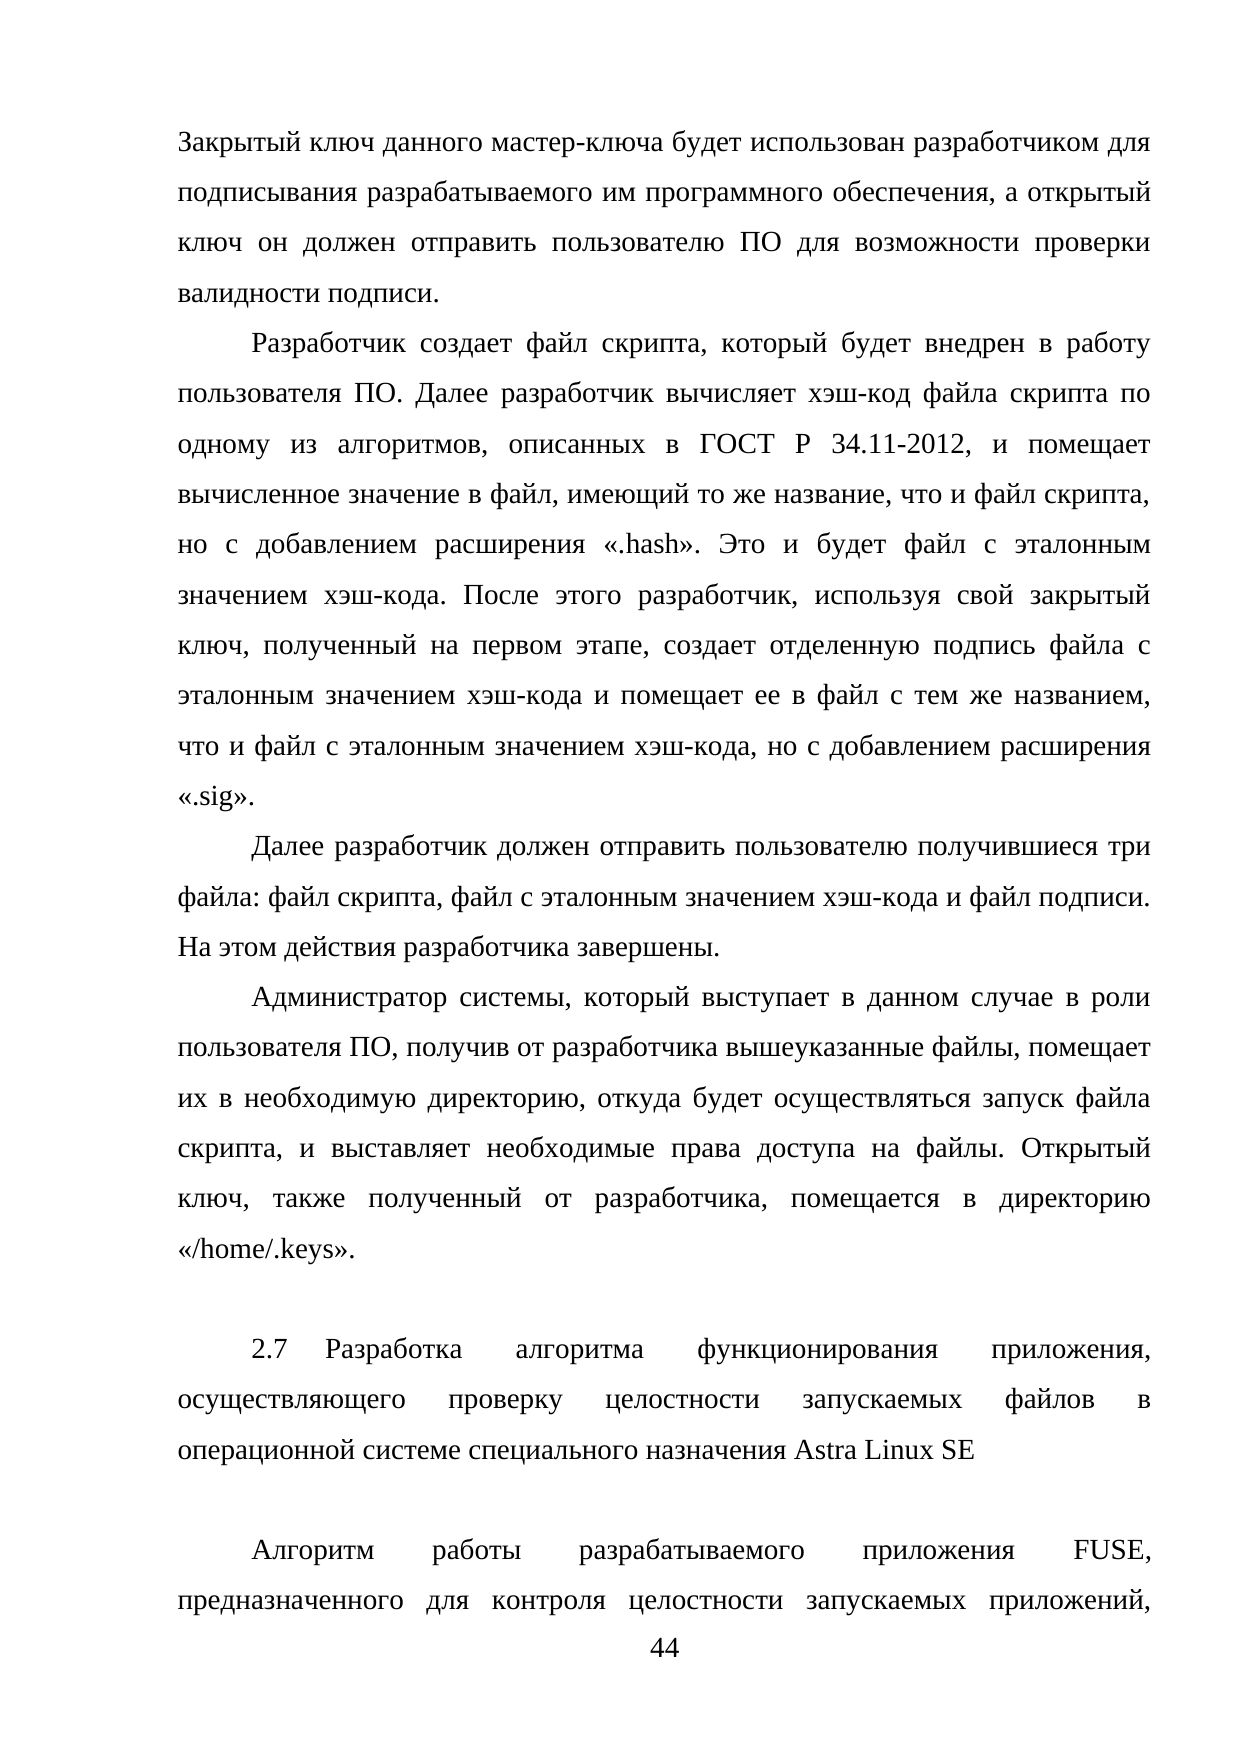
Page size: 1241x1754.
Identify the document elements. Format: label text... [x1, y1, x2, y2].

text Закрытый ключ данного мастер-ключа будет использован разработчиком для подписывания разрабатываемого им программного обеспечения, а открытый ключ он должен отправить пользователю ПО для возможности проверки валидности подписи. [177, 124, 1152, 308]
text Алгоритм работы разрабатываемого приложения FUSE, предназначенного для контроля целостности запускаемых приложений, [177, 1532, 1152, 1616]
text Разработчик создает файл скрипта, который будет внедрен в работу пользователя ПО. Далее разработчик вычисляет хэш-код файла скрипта по одному из алгоритмов, описанных в ГОСТ Р 34.11-2012, и помещает вычисленное значение в файл, имеющий то же название, что и файл скрипта, но с добавлением расширения «.hash». Это и будет файл с эталонным значением хэш-кода. После этого разработчик, используя свой закрытый ключ, полученный на первом этапе, создает отделенную подпись файла с эталонным значением хэш-кода и помещает ее в файл с тем же названием, что и файл с эталонным значением хэш-кода, но с добавлением расширения «.sig». [177, 325, 1152, 812]
text Администратор системы, который выступает в данном случае в роли пользователя ПО, получив от разработчика вышеуказанные файлы, помещает их в необходимую директорию, откуда будет осуществляться запуск файла скрипта, и выставляет необходимые права доступа на файлы. Открытый ключ, также полученный от разработчика, помещается в директорию «/home/.keys». [177, 979, 1152, 1264]
text Далее разработчик должен отправить пользователю получившиеся три файла: файл скрипта, файл с эталонным значением хэш-кода и файл подписи. На этом действия разработчика завершены. [177, 828, 1152, 962]
subtitle Разработка алгоритма функционирования приложения, осуществляющего проверку целостности запускаемых файлов в операционной системе специального назначения Astra Linux SЕ [177, 1331, 1152, 1465]
